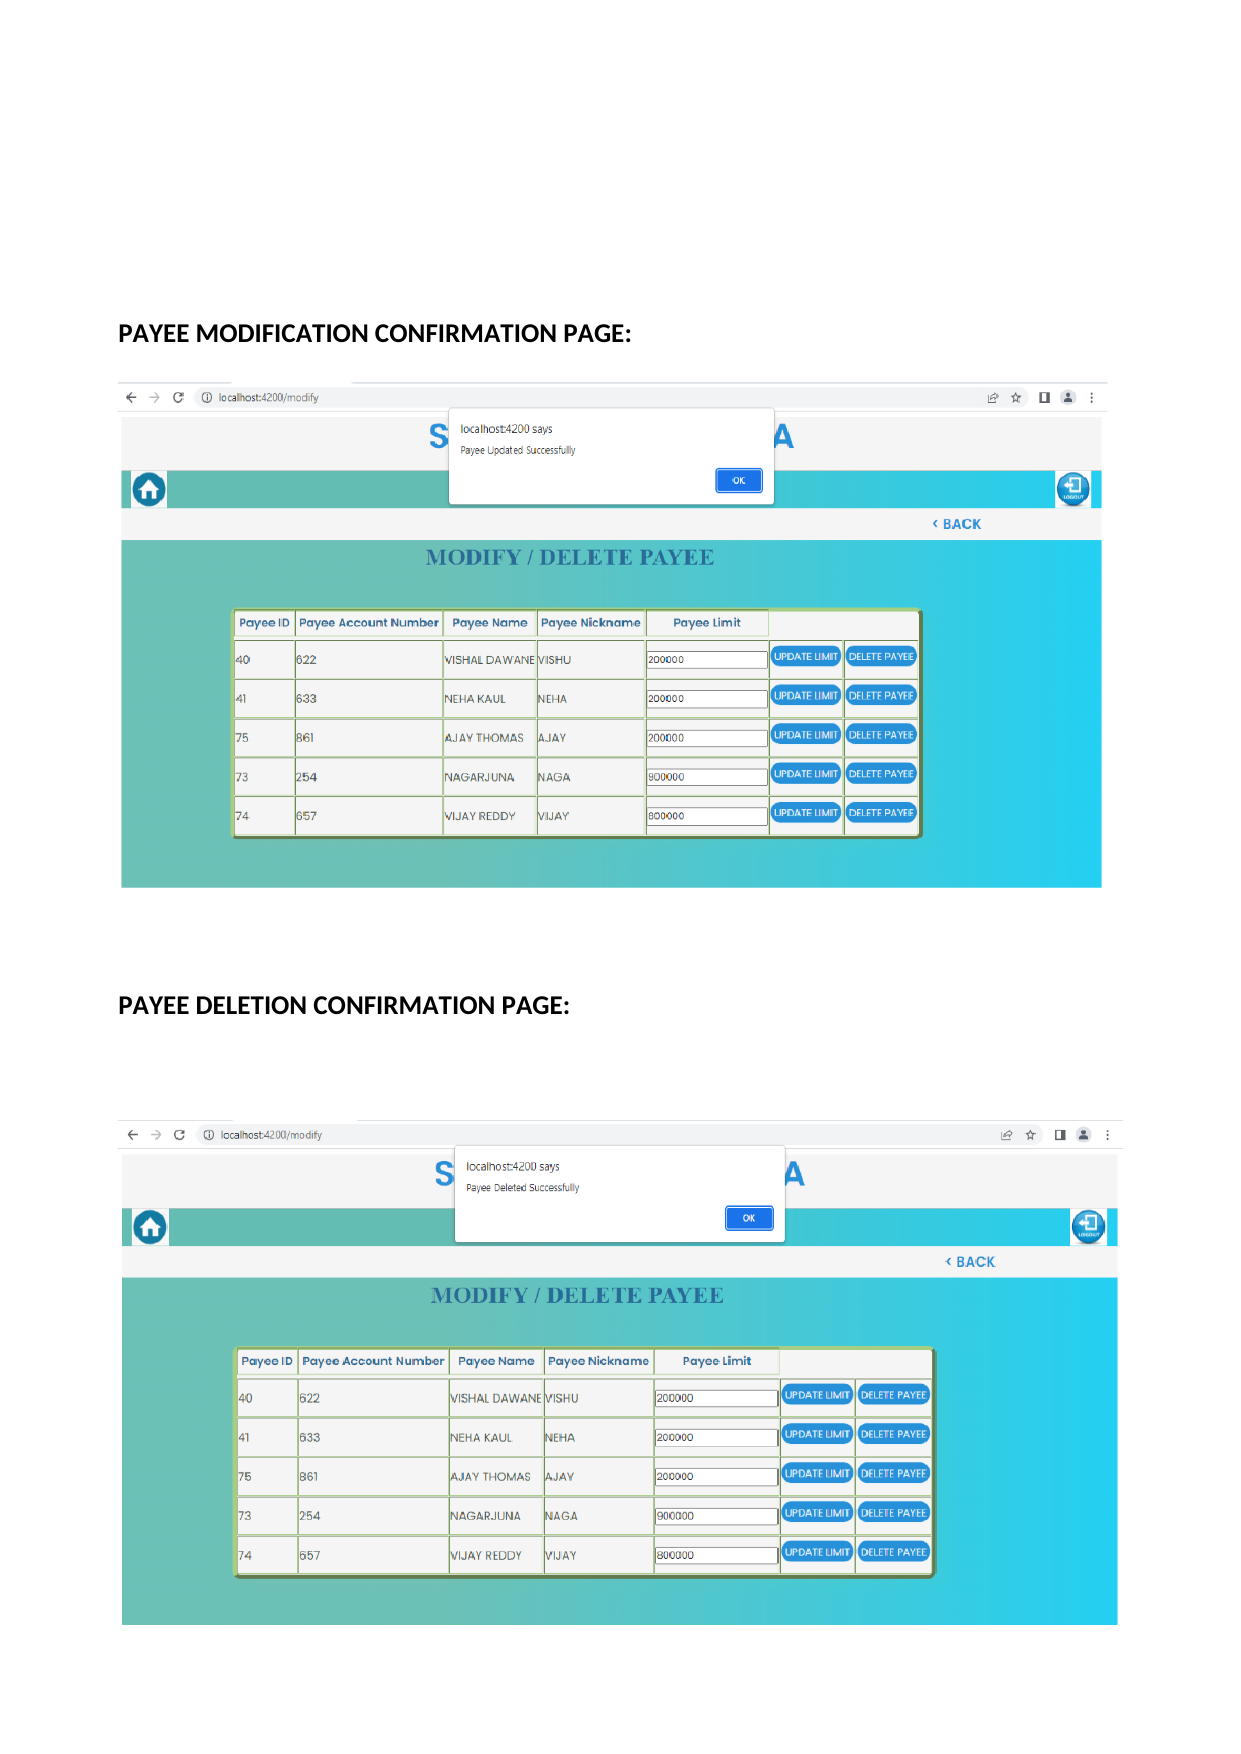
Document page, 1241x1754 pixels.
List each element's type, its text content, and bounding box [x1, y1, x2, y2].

text PAYEE MODIFICATION CONFIRMATION PAGE: [118, 316, 1122, 349]
text PAYEE DELETION CONFIRMATION PAGE: [118, 988, 1122, 1021]
